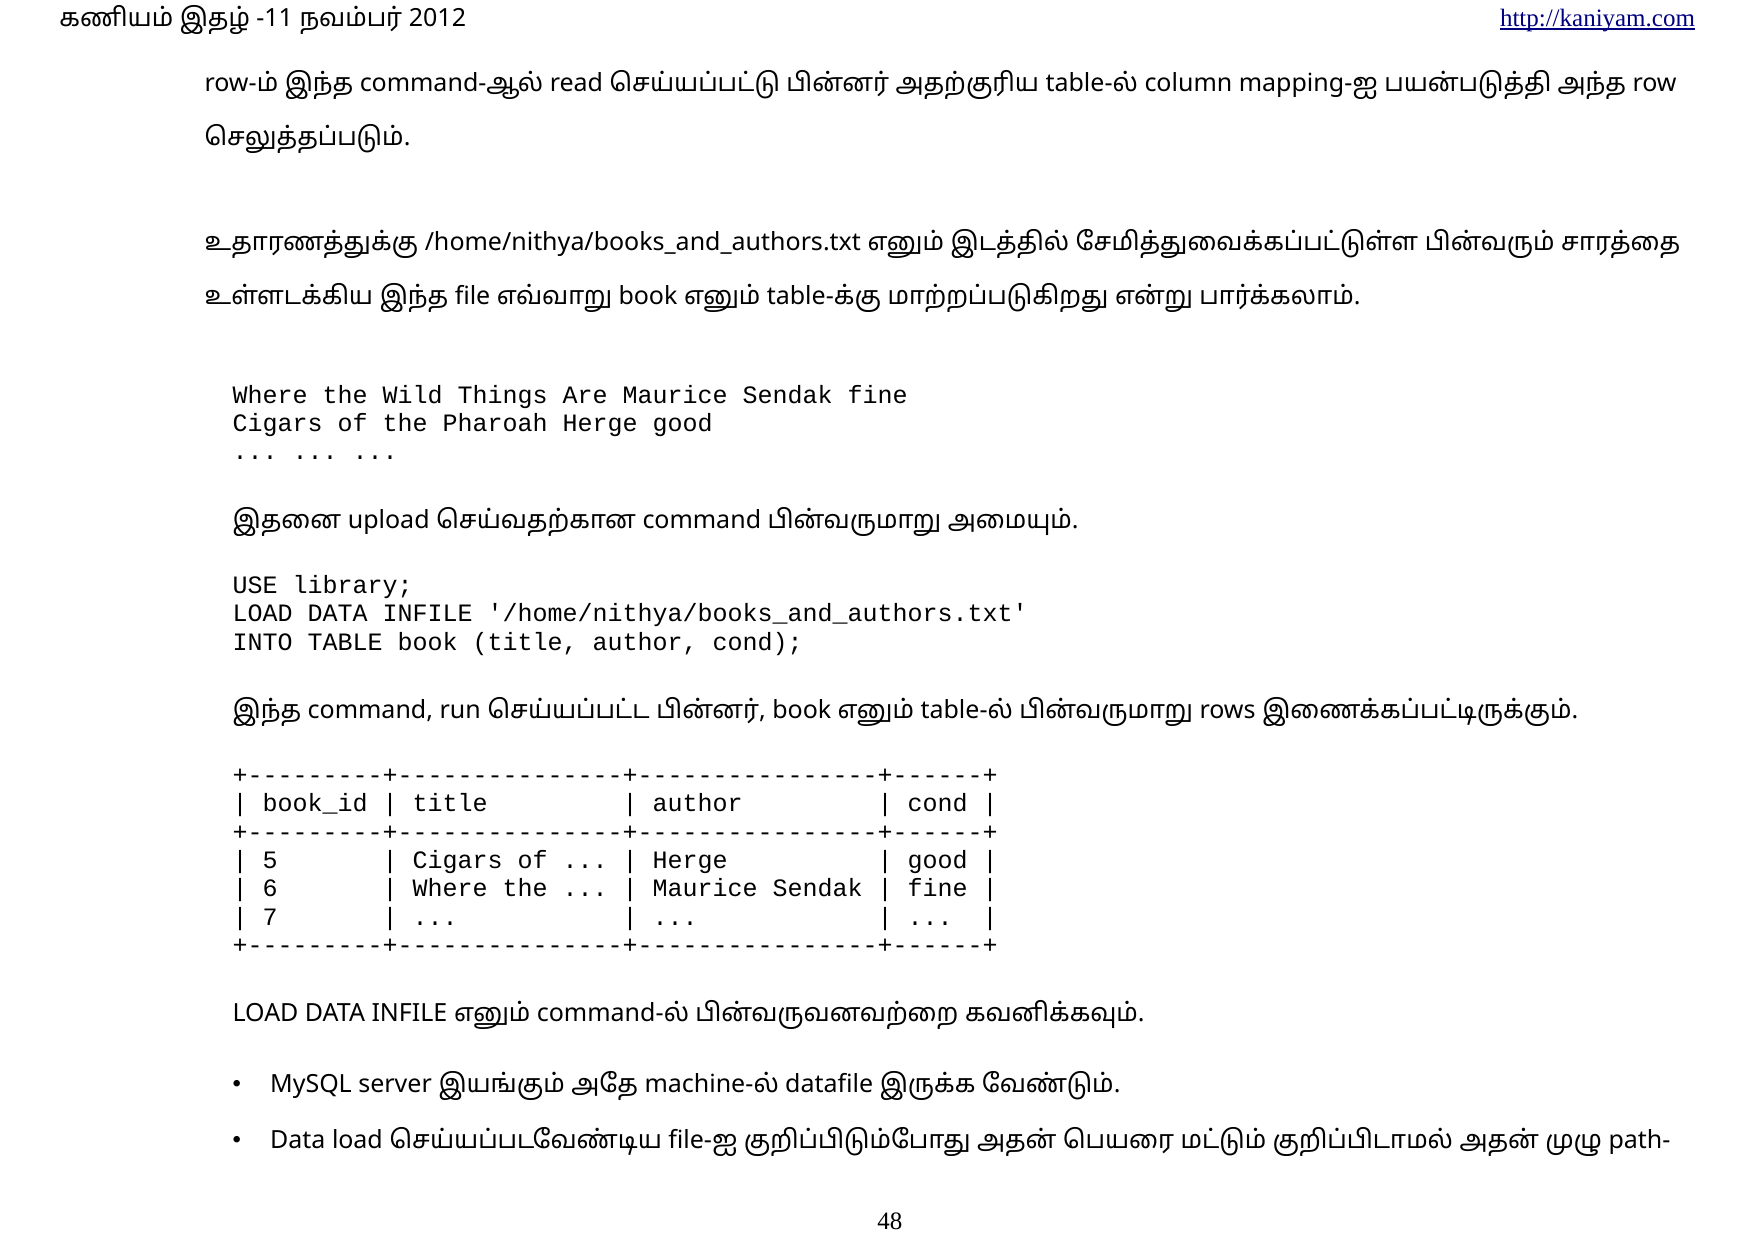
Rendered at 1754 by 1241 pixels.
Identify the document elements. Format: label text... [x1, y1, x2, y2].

text USE library; [232, 572, 1695, 601]
text | 5 | Cigars of ... | Herge | good | [232, 847, 1695, 876]
text ... ... ... [232, 439, 1695, 467]
list Data load செய்யப்படவேண்டிய file-ஐ குறிப்பிடும்போது அதன் பெயரை மட்டும் குறிப்பிடாமல் அதன் முழு path- [232, 1121, 1695, 1158]
text +---------+---------------+----------------+------+ [232, 762, 1695, 791]
text Where the Wild Things Are Maurice Sendak fine [232, 382, 1695, 411]
text | book_id | title | author | cond | [232, 791, 1695, 819]
text LOAD DATA INFILE '/home/nithya/books_and_authors.txt' [232, 601, 1695, 629]
text இந்த command, run செய்யப்பட்ட பின்னர், book எனும் table-ல் பின்வருமாறு rows இணைக்கப்பட்டிருக்கும். [232, 657, 1695, 728]
text +---------+---------------+----------------+------+ [232, 819, 1695, 847]
text | 6 | Where the ... | Maurice Sendak | fine | [232, 876, 1695, 904]
text Cigars of the Pharoah Herge good [232, 411, 1695, 439]
list MySQL server இயங்கும் அதே machine-ல் datafile இருக்க வேண்டும். [232, 1066, 1695, 1103]
text | 7 | ... | ... | ... | [232, 904, 1695, 932]
text +---------+---------------+----------------+------+ LOAD DATA INFILE எனும் command-ல் பின்வருவனவற்றை கவனிக்கவும். [232, 932, 1695, 1066]
text INTO TABLE book (title, author, cond); [232, 629, 1695, 657]
text row-ம் இந்த command-ஆல் read செய்யப்பட்டு பின்னர் அதற்குரிய table-ல் column mapping-ஐ பயன்படுத்தி அந்த row செலுத்தப்படும். [204, 64, 1695, 206]
text இதனை upload செய்வதற்கான command பின்வருமாறு அமையும். [232, 467, 1695, 572]
text உதாரணத்துக்கு /home/nithya/books_and_authors.txt எனும் இடத்தில் சேமித்துவைக்கப்பட்டுள்ள பின்வரும் சாரத்தை உள்ளடக்கிய இந்த file எவ்வாறு book எனும் table-க்கு மாற்றப்படுகிறது என்று பார்க்கலாம். [204, 223, 1695, 365]
